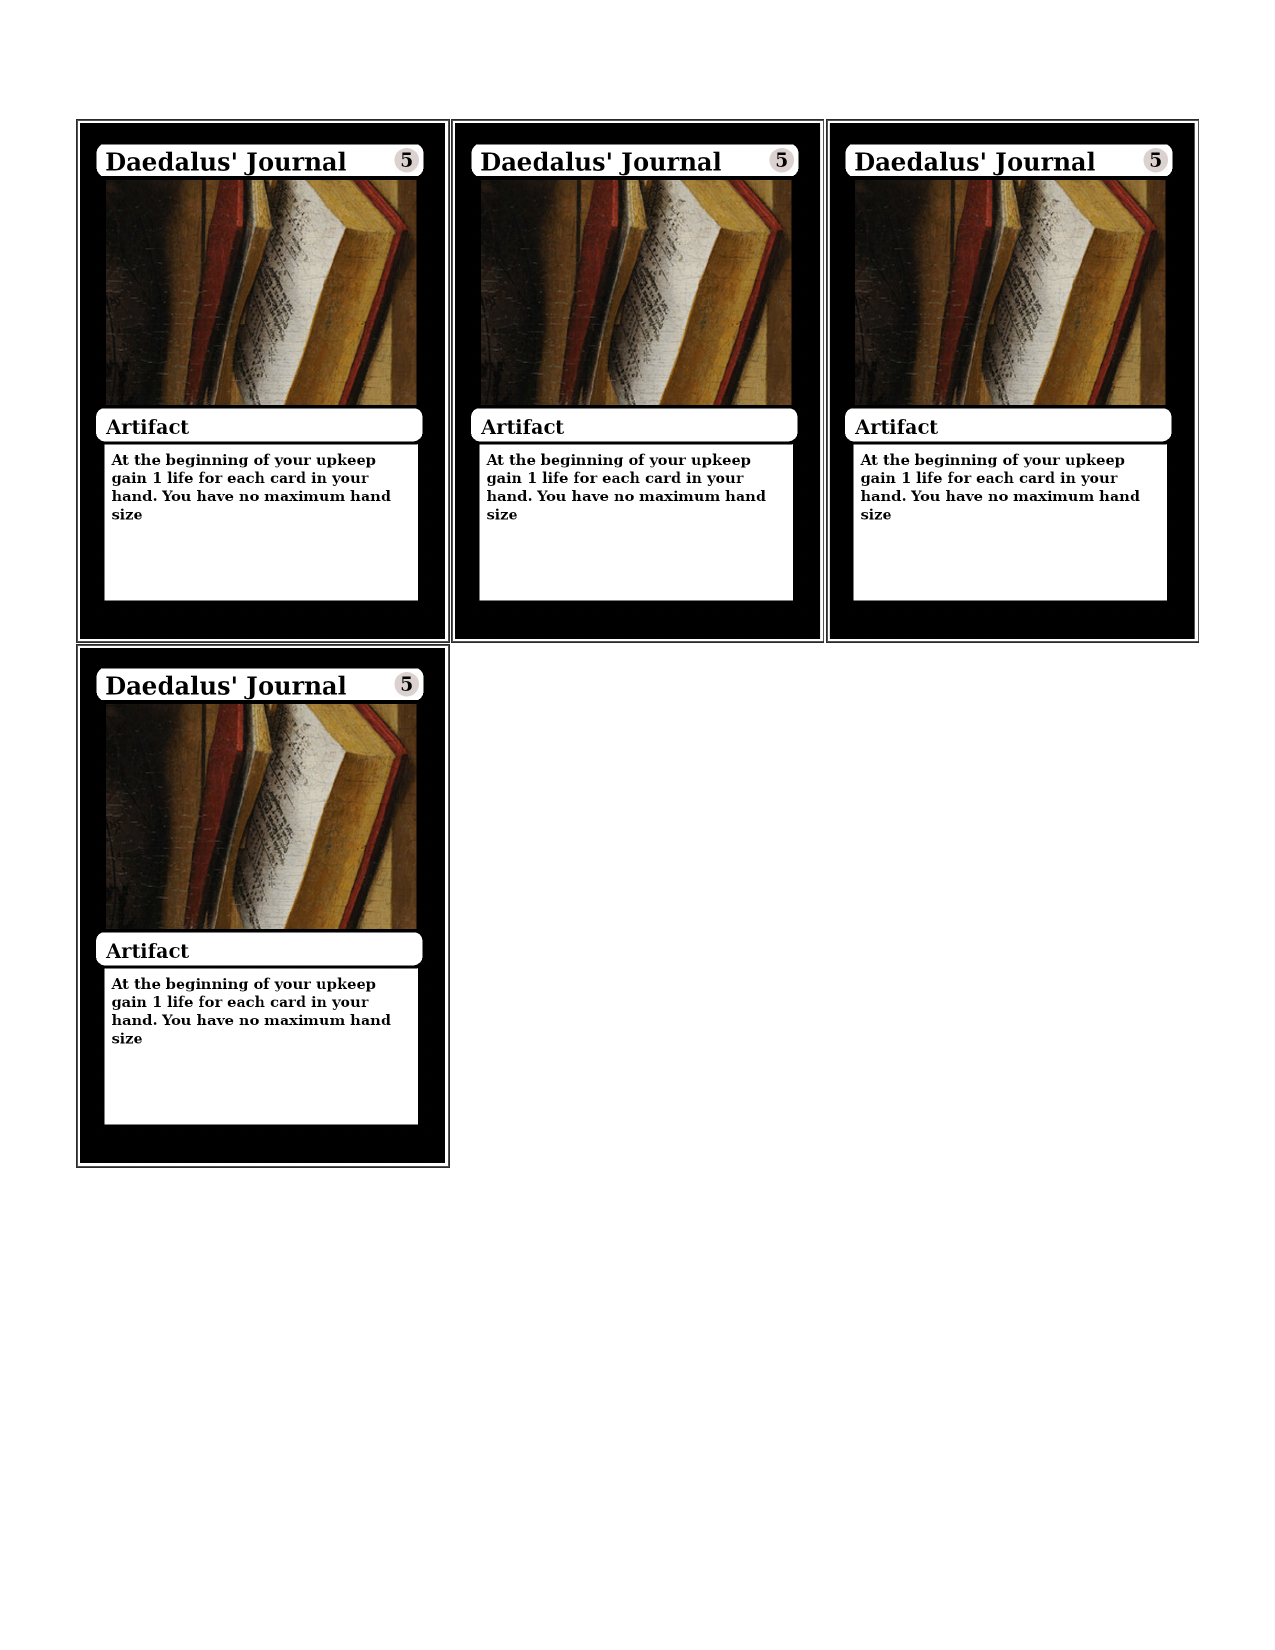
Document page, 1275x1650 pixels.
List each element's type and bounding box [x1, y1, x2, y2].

picture [80, 123, 445, 639]
picture [80, 648, 445, 1163]
picture [829, 123, 1195, 639]
picture [455, 123, 821, 639]
